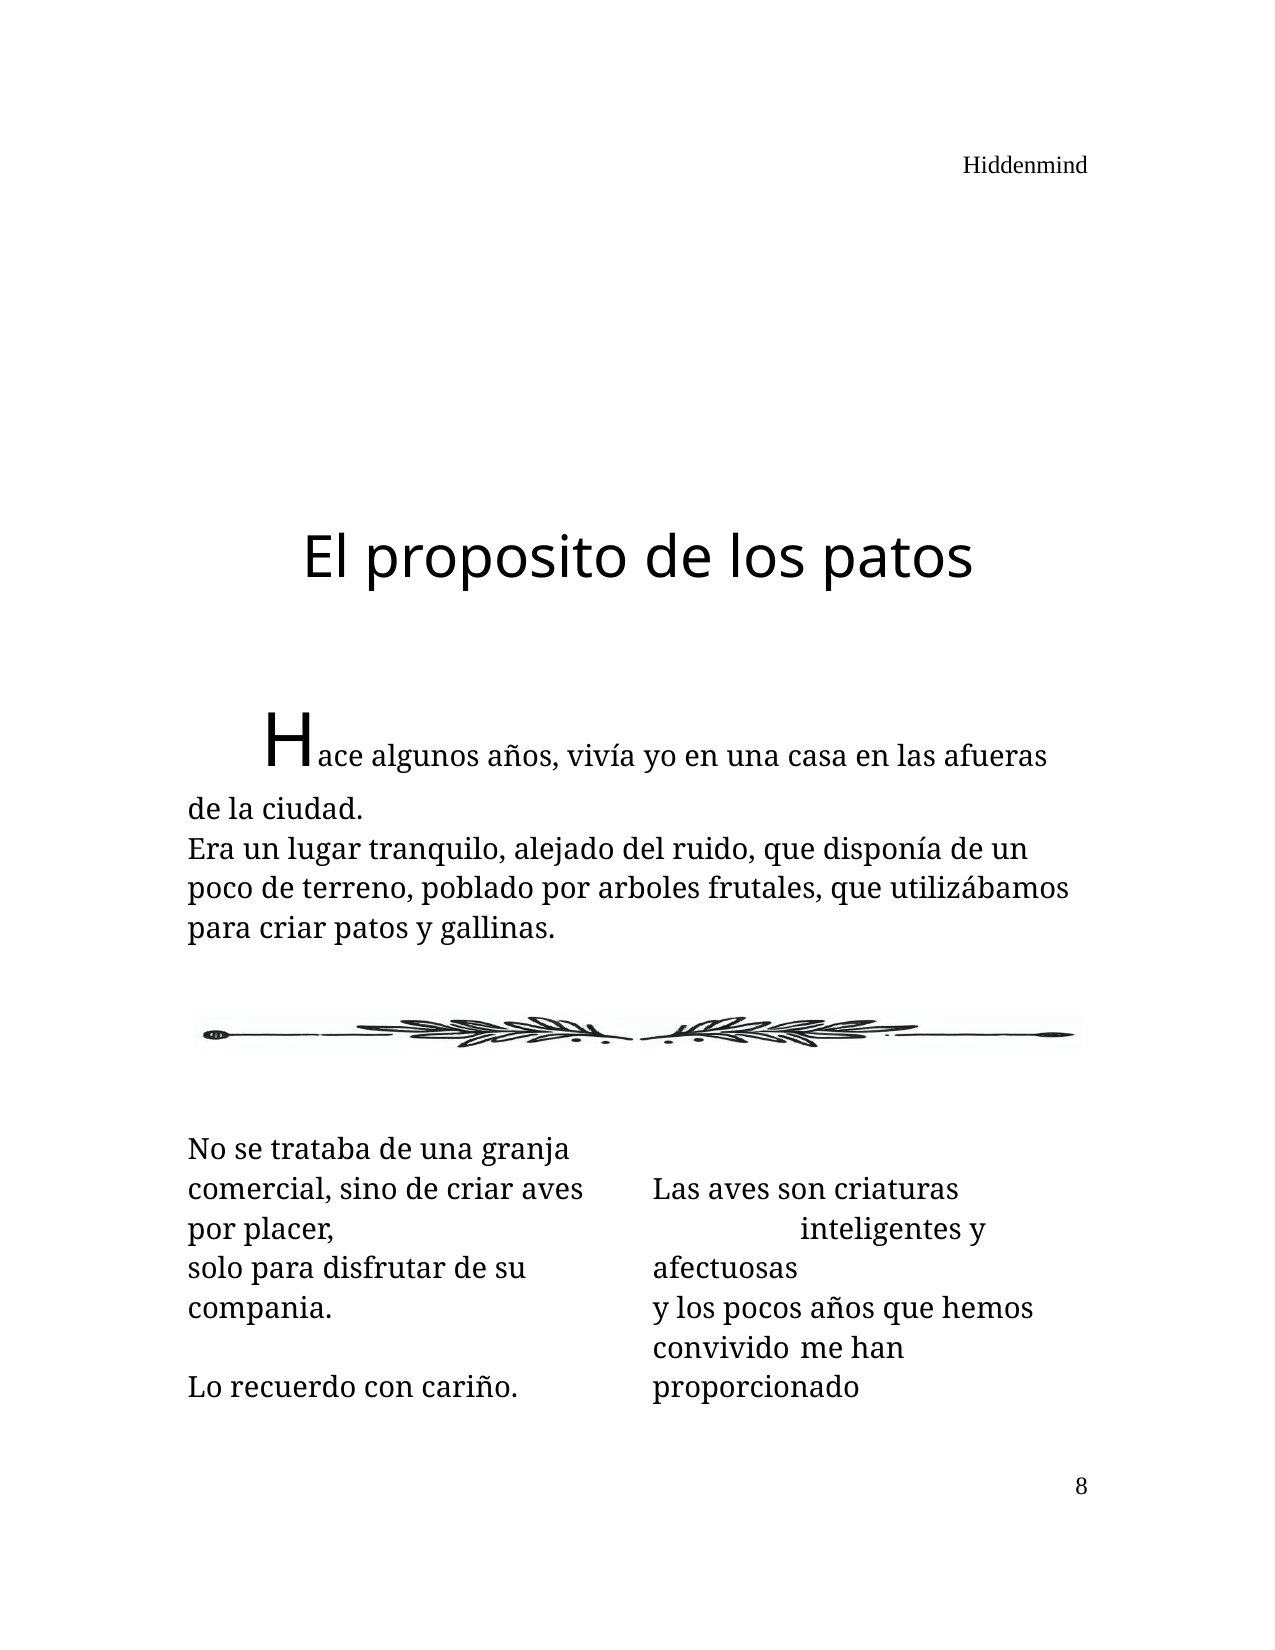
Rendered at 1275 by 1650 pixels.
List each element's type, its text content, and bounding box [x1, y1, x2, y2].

picture [193, 1013, 1083, 1049]
text solo para disfrutar de su compania. [187, 1248, 622, 1327]
text inteligentes y afectuosas [652, 1208, 1087, 1287]
text Hace algunos años, vivía yo en una casa en las afueras de la ciudad. [187, 686, 1087, 828]
text Era un lugar tranquilo, alejado del ruido, que disponía de un poco de terreno, poblado por arboles frutales, que utilizábamos para criar patos y gallinas. [187, 828, 1087, 947]
text No se trataba de una granja comercial, sino de criar aves por placer, [187, 1128, 622, 1248]
text Lo recuerdo con cariño. [187, 1367, 622, 1406]
text Las aves son criaturas [652, 1168, 1087, 1208]
text y los pocos años que hemos convivido me han proporcionado [652, 1287, 1087, 1406]
